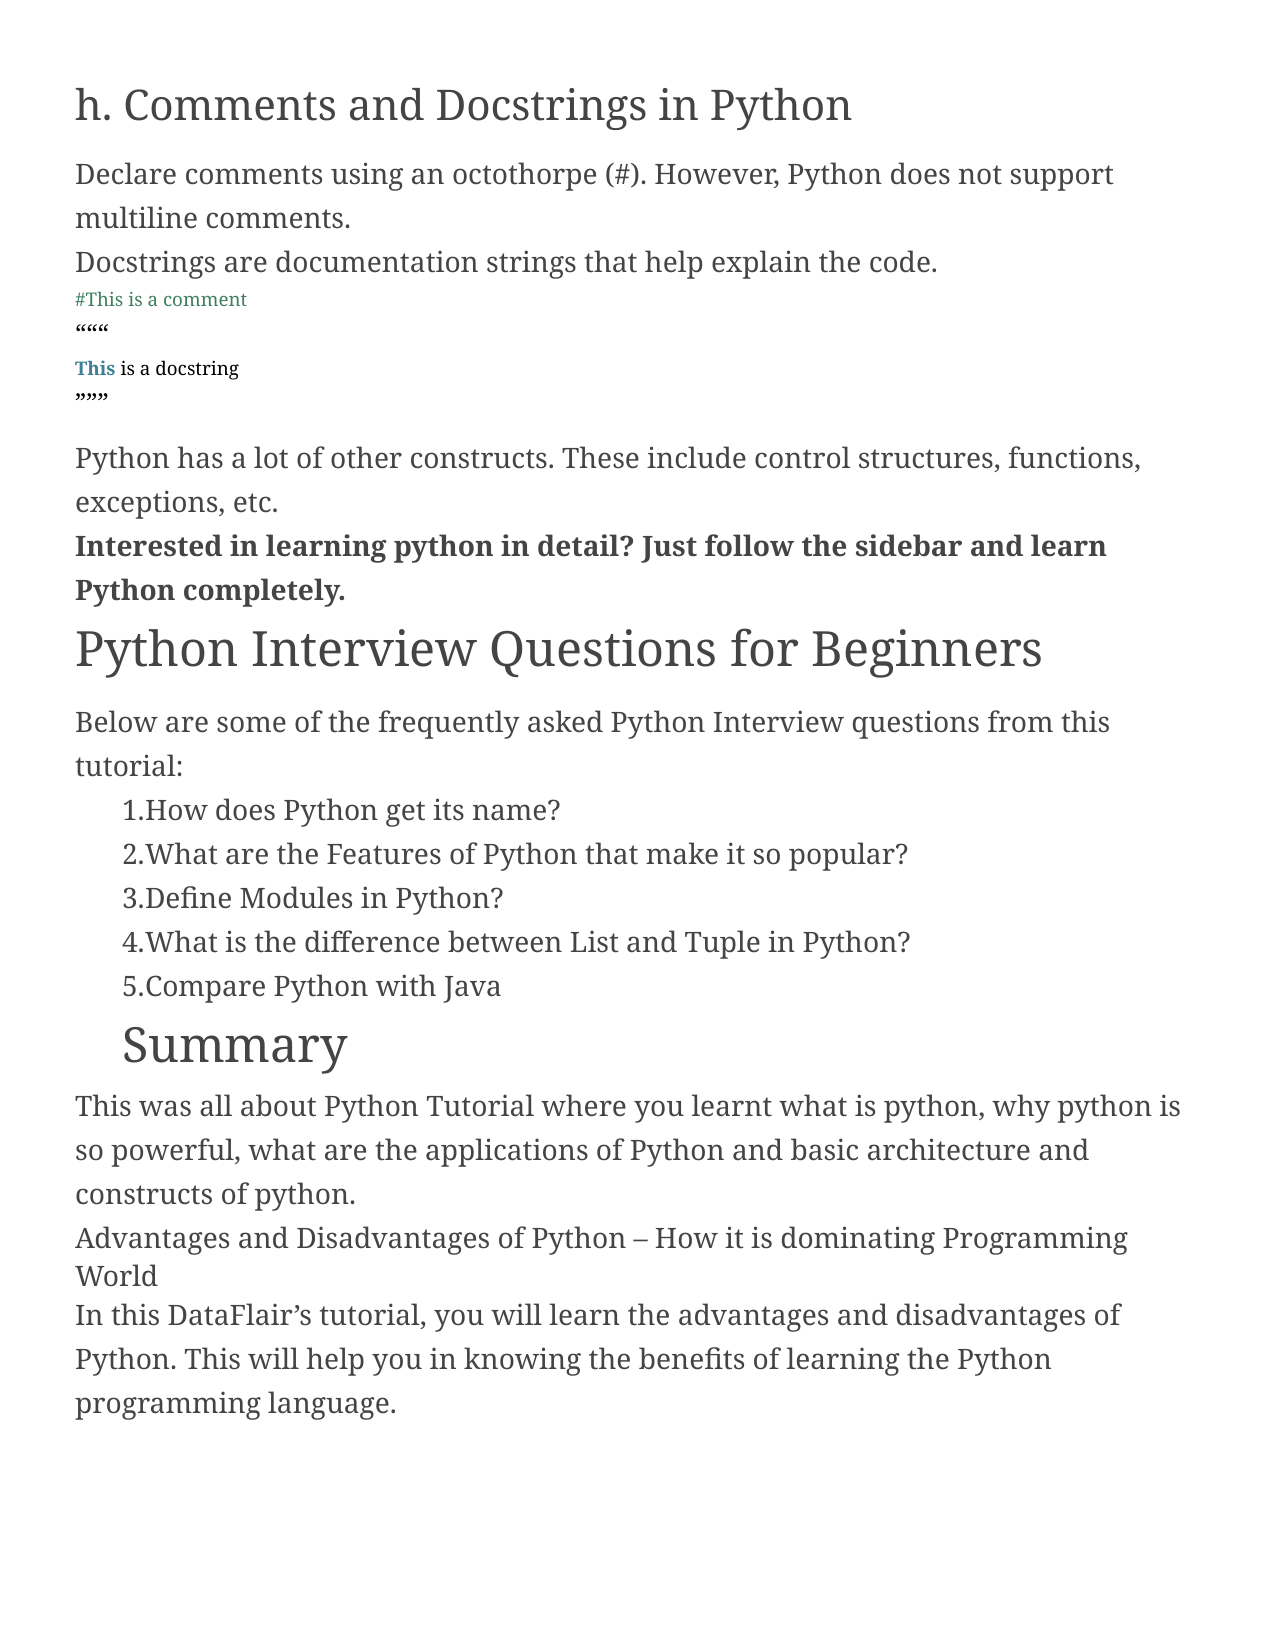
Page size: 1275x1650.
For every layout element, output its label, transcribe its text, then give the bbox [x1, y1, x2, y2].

list What are the Features of Python that make it so popular? [75, 834, 1200, 873]
list Define Modules in Python? [75, 878, 1200, 917]
text In this DataFlair’s tutorial, you will learn the advantages and disadvantages of Python. This will help you in knowing the benefits of learning the Python programming language. [75, 1295, 1200, 1422]
subtitle Advantages and Disadvantages of Python – How it is dominating Programming World [75, 1218, 1200, 1295]
text Below are some of the frequently asked Python Interview questions from this tutorial: [75, 702, 1200, 784]
list Summary [75, 1011, 1200, 1076]
text Docstrings are documentation strings that help explain the code. [75, 242, 1200, 281]
list Compare Python with Java [75, 966, 1200, 1005]
list What is the difference between List and Tuple in Python? [75, 922, 1200, 961]
text This is a docstring [75, 355, 1200, 381]
list How does Python get its name? [75, 790, 1200, 828]
text Interested in learning python in detail? Just follow the sidebar and learn Python completely. [75, 526, 1200, 608]
text ””” [75, 384, 1200, 418]
subtitle h. Comments and Docstrings in Python [75, 75, 1200, 132]
text Python has a lot of other constructs. These include control structures, functions, exceptions, etc. [75, 438, 1200, 520]
text “““ [75, 316, 1200, 350]
subtitle Python Interview Questions for Beginners [75, 614, 1200, 680]
text This was all about Python Tutorial where you learnt what is python, why python is so powerful, what are the applications of Python and basic architecture and constructs of python. [75, 1086, 1200, 1213]
text #This is a comment [75, 287, 1200, 312]
text Declare comments using an octothorpe (#). However, Python does not support multiline comments. [75, 154, 1200, 237]
